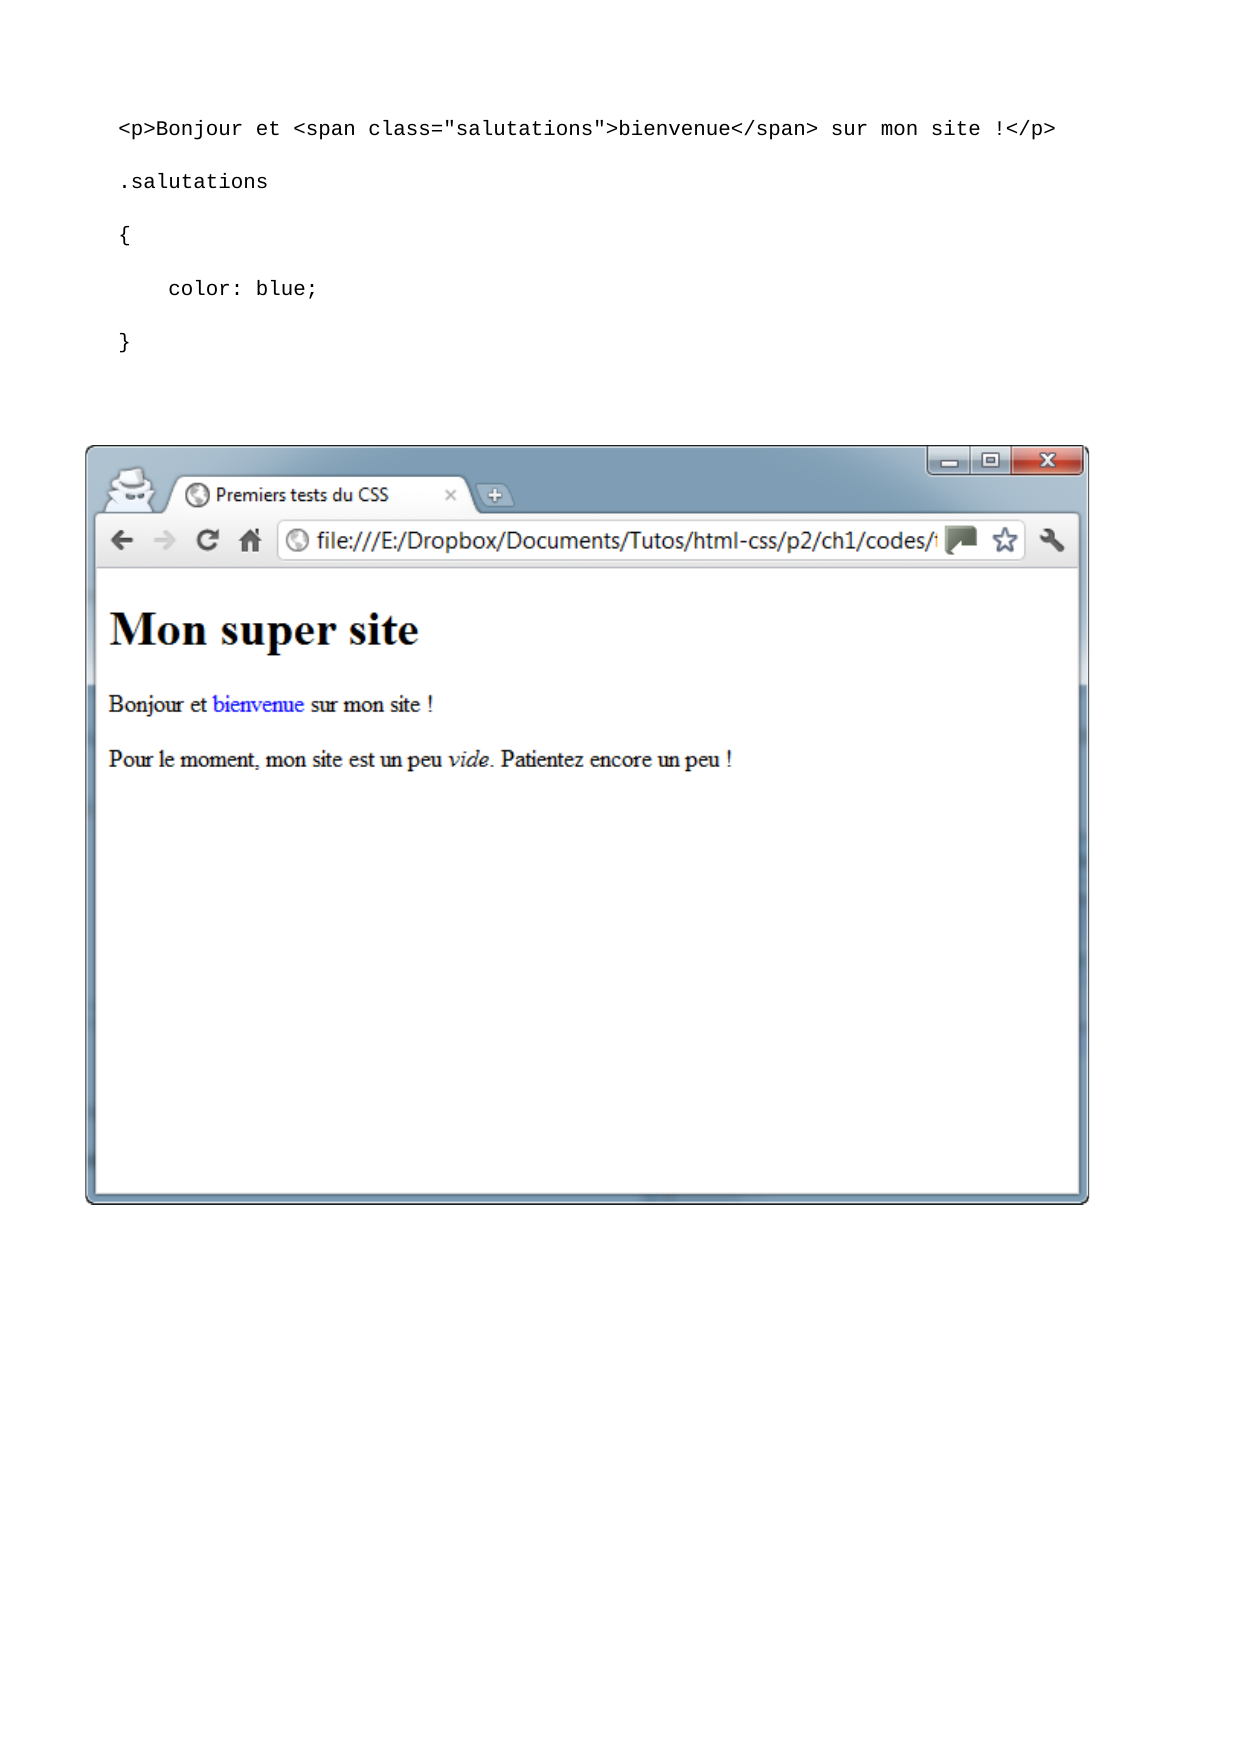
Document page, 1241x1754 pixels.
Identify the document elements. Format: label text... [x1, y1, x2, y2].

text .salutations [118, 171, 1122, 195]
text } [118, 331, 1122, 354]
text <p>Bonjour et <span class="salutations">bienvenue</span> sur mon site !</p> [118, 118, 1122, 142]
picture [85, 445, 1090, 1205]
text { [118, 224, 1122, 248]
text color: blue; [118, 277, 1122, 301]
